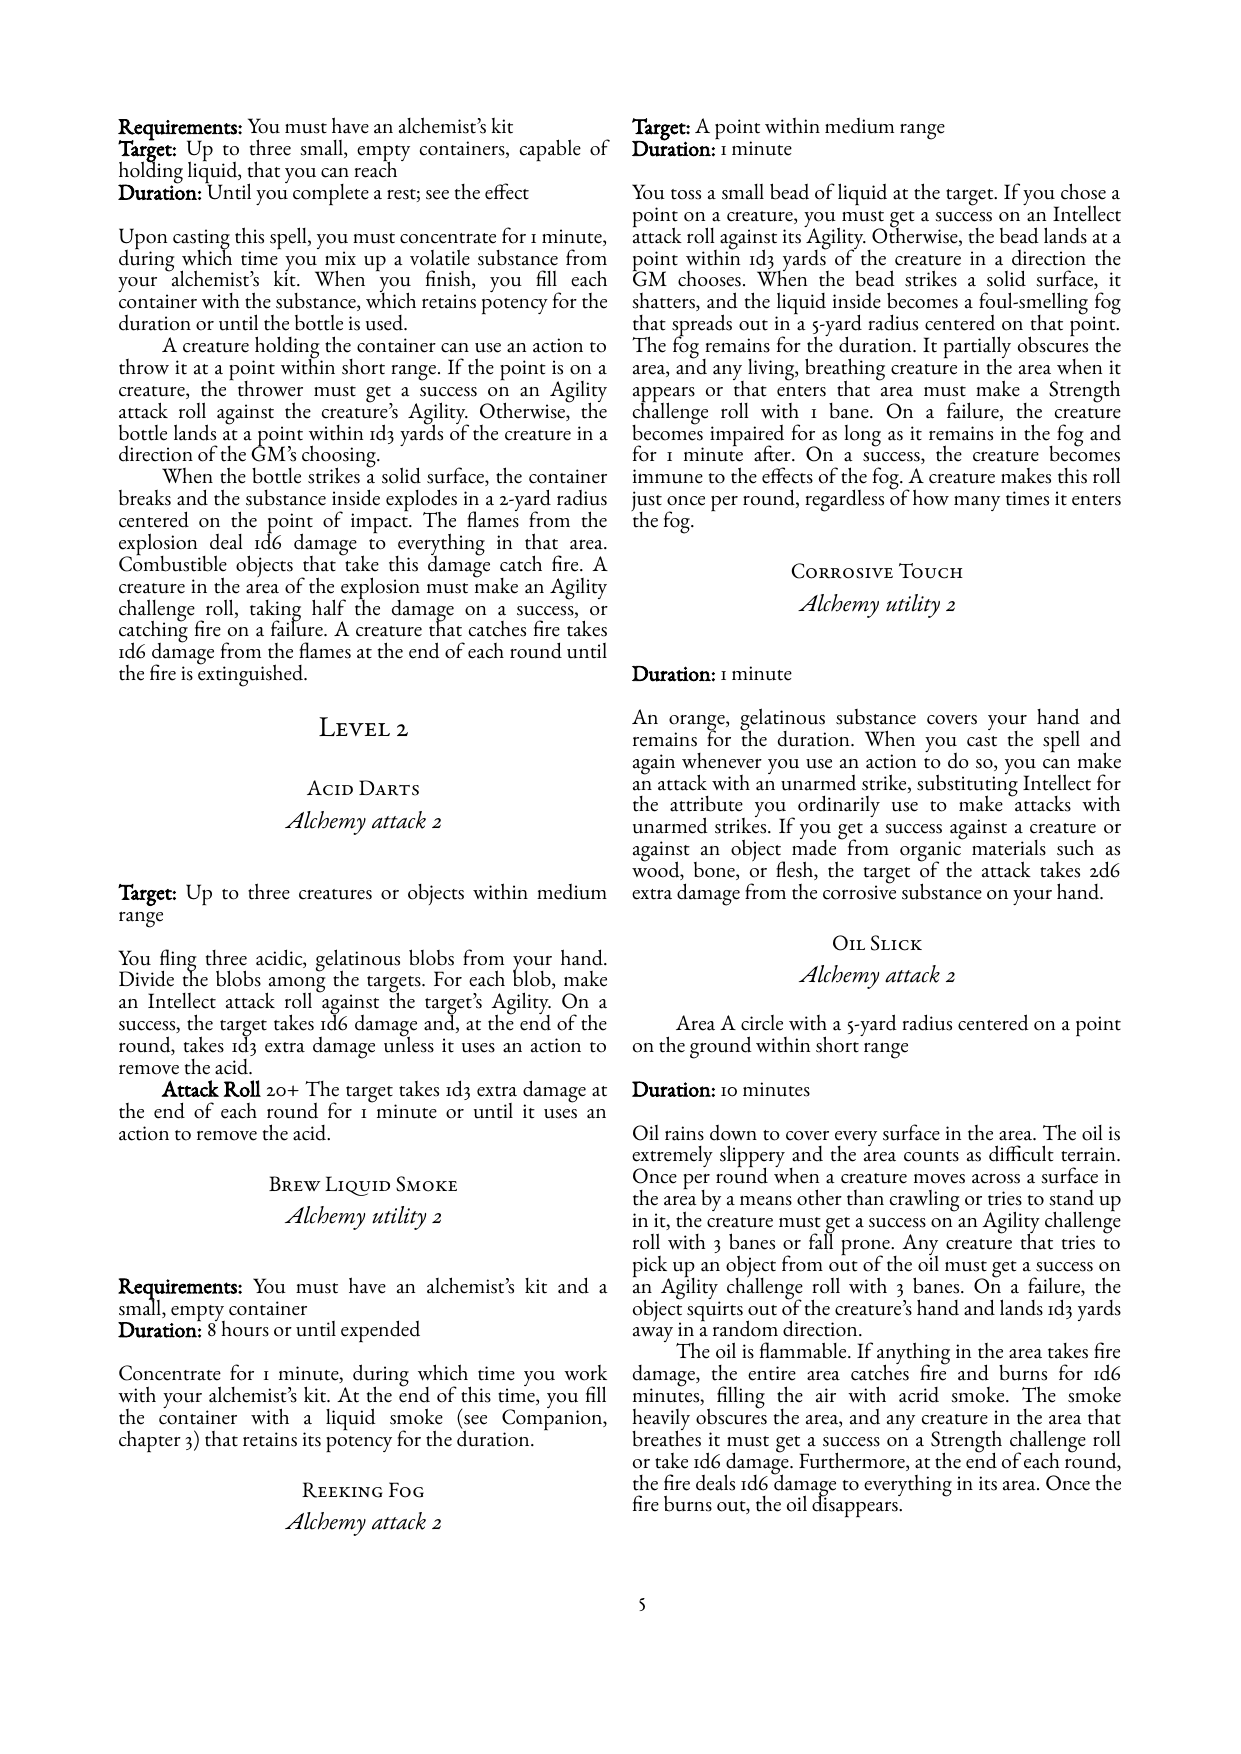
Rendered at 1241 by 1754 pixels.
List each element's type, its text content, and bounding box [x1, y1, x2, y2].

text Oil rains down to cover every surface in the area. The oil is extremely slippery and the area counts as difficult terrain. Once per round when a creature moves across a surface in the area by a means other than crawling or tries to stand up in it, the creature must get a success on an Agility challenge roll with 3 banes or fall prone. Any creature that tries to pick up an object from out of the oil must get a success on an Agility challenge roll with 3 banes. On a failure, the object squirts out of the creature’s hand and lands 1d3 yards away in a random direction. [632, 1114, 1122, 1343]
subtitle Alchemy utility 2 [632, 594, 1122, 618]
subtitle Alchemy attack 2 [118, 811, 608, 835]
subtitle Alchemy utility 2 [118, 1206, 608, 1231]
list Duration: 8 hours or until expended [118, 1321, 608, 1343]
list Duration: Until you complete a rest; see the effect [118, 184, 608, 206]
text An orange, gelatinous substance covers your hand and remains for the duration. When you cast the spell and again whenever you use an action to do so, you can make an attack with an unarmed strike, substituting Intellect for the attribute you ordinarily use to make attacks with unarmed strikes. If you get a success against a creature or against an object made from organic materials such as wood, bone, or flesh, the target of the attack takes 2d6 extra damage from the corrosive substance on your hand. [632, 699, 1122, 906]
text Area A circle with a 5-yard radius centered on a point on the ground within short range [632, 1008, 1122, 1059]
subtitle Acid Darts [118, 780, 608, 802]
subtitle Reeking Fog [118, 1482, 608, 1504]
text A creature holding the container can use an action to throw it at a point within short range. If the point is on a creature, the thrower must get a success on an Agility attack roll against the creature’s Agility. Otherwise, the bottle lands at a point within 1d3 yards of the creature in a direction of the GM’s choosing. [118, 337, 608, 468]
text When the bottle strikes a solid surface, the container breaks and the substance inside explodes in a 2-yard radius centered on the point of impact. The flames from the explosion deal 1d6 damage to everything in that area. Combustible objects that take this damage catch fire. A creature in the area of the explosion must make an Agility challenge roll, taking half the damage on a success, or catching fire on a failure. A creature that catches fire takes 1d6 damage from the flames at the end of each round until the fire is extinguished. [118, 468, 608, 687]
text You toss a small bead of liquid at the target. If you chose a point on a creature, you must get a success on an Intellect attack roll against its Agility. Otherwise, the bead lands at a point within 1d3 yards of the creature in a direction the GM chooses. When the bead strikes a solid surface, it shatters, and the liquid inside becomes a foul-smelling fog that spreads out in a 5-yard radius centered on that point. The fog remains for the duration. It partially obscures the area, and any living, breathing creature in the area when it appears or that enters that area must make a Strength challenge roll with 1 bane. On a failure, the creature becomes impaired for as long as it remains in the fog and for 1 minute after. On a success, the creature becomes immune to the effects of the fog. A creature makes this roll just once per round, regardless of how many times it enters the fog. [632, 174, 1122, 534]
subtitle Brew Liquid Smoke [118, 1176, 608, 1198]
text Concentrate for 1 minute, during which time you work with your alchemist’s kit. At the end of this time, you fill the container with a liquid smoke (see Companion, chapter 3) that retains its potency for the duration. [118, 1355, 608, 1452]
list Target: Up to three small, empty containers, capable of holding liquid, that you can reach [118, 140, 608, 184]
subtitle Corrosive Touch [632, 563, 1122, 585]
subtitle Oil Slick [632, 935, 1122, 957]
subtitle Alchemy attack 2 [632, 966, 1122, 990]
list Duration: 1 minute [632, 648, 1122, 687]
list Target: Up to three creatures or objects within medium range [118, 865, 608, 927]
subtitle Alchemy attack 2 [118, 1513, 608, 1537]
text You fling three acidic, gelatinous blobs from your hand. Divide the blobs among the targets. For each blob, make an Intellect attack roll against the target’s Agility. On a success, the target takes 1d6 damage and, at the end of the round, takes 1d3 extra damage unless it uses an action to remove the acid. [118, 939, 608, 1081]
subtitle Level 2 [118, 716, 608, 745]
list Duration: 10 minutes [632, 1071, 1122, 1102]
list Requirements: You must have an alchemist’s kit and a small, empty container [118, 1260, 608, 1321]
text The oil is flammable. If anything in the area takes fire damage, the entire area catches fire and burns for 1d6 minutes, filling the air with acrid smoke. The smoke heavily obscures the area, and any creature in the area that breathes it must get a success on a Strength challenge roll or take 1d6 damage. Furthermore, at the end of each round, the fire deals 1d6 damage to everything in its area. Once the fire burns out, the oil disappears. [632, 1343, 1122, 1518]
text Upon casting this spell, you must concentrate for 1 minute, during which time you mix up a volatile substance from your alchemist’s kit. When you finish, you fill each container with the substance, which retains potency for the duration or until the bottle is used. [118, 218, 608, 337]
list Duration: 1 minute [632, 140, 1122, 162]
text Attack Roll 20+ The target takes 1d3 extra damage at the end of each round for 1 minute or until it uses an action to remove the acid. [118, 1081, 608, 1146]
list Target: A point within medium range [632, 118, 1122, 140]
list Requirements: You must have an alchemist’s kit [118, 118, 608, 140]
